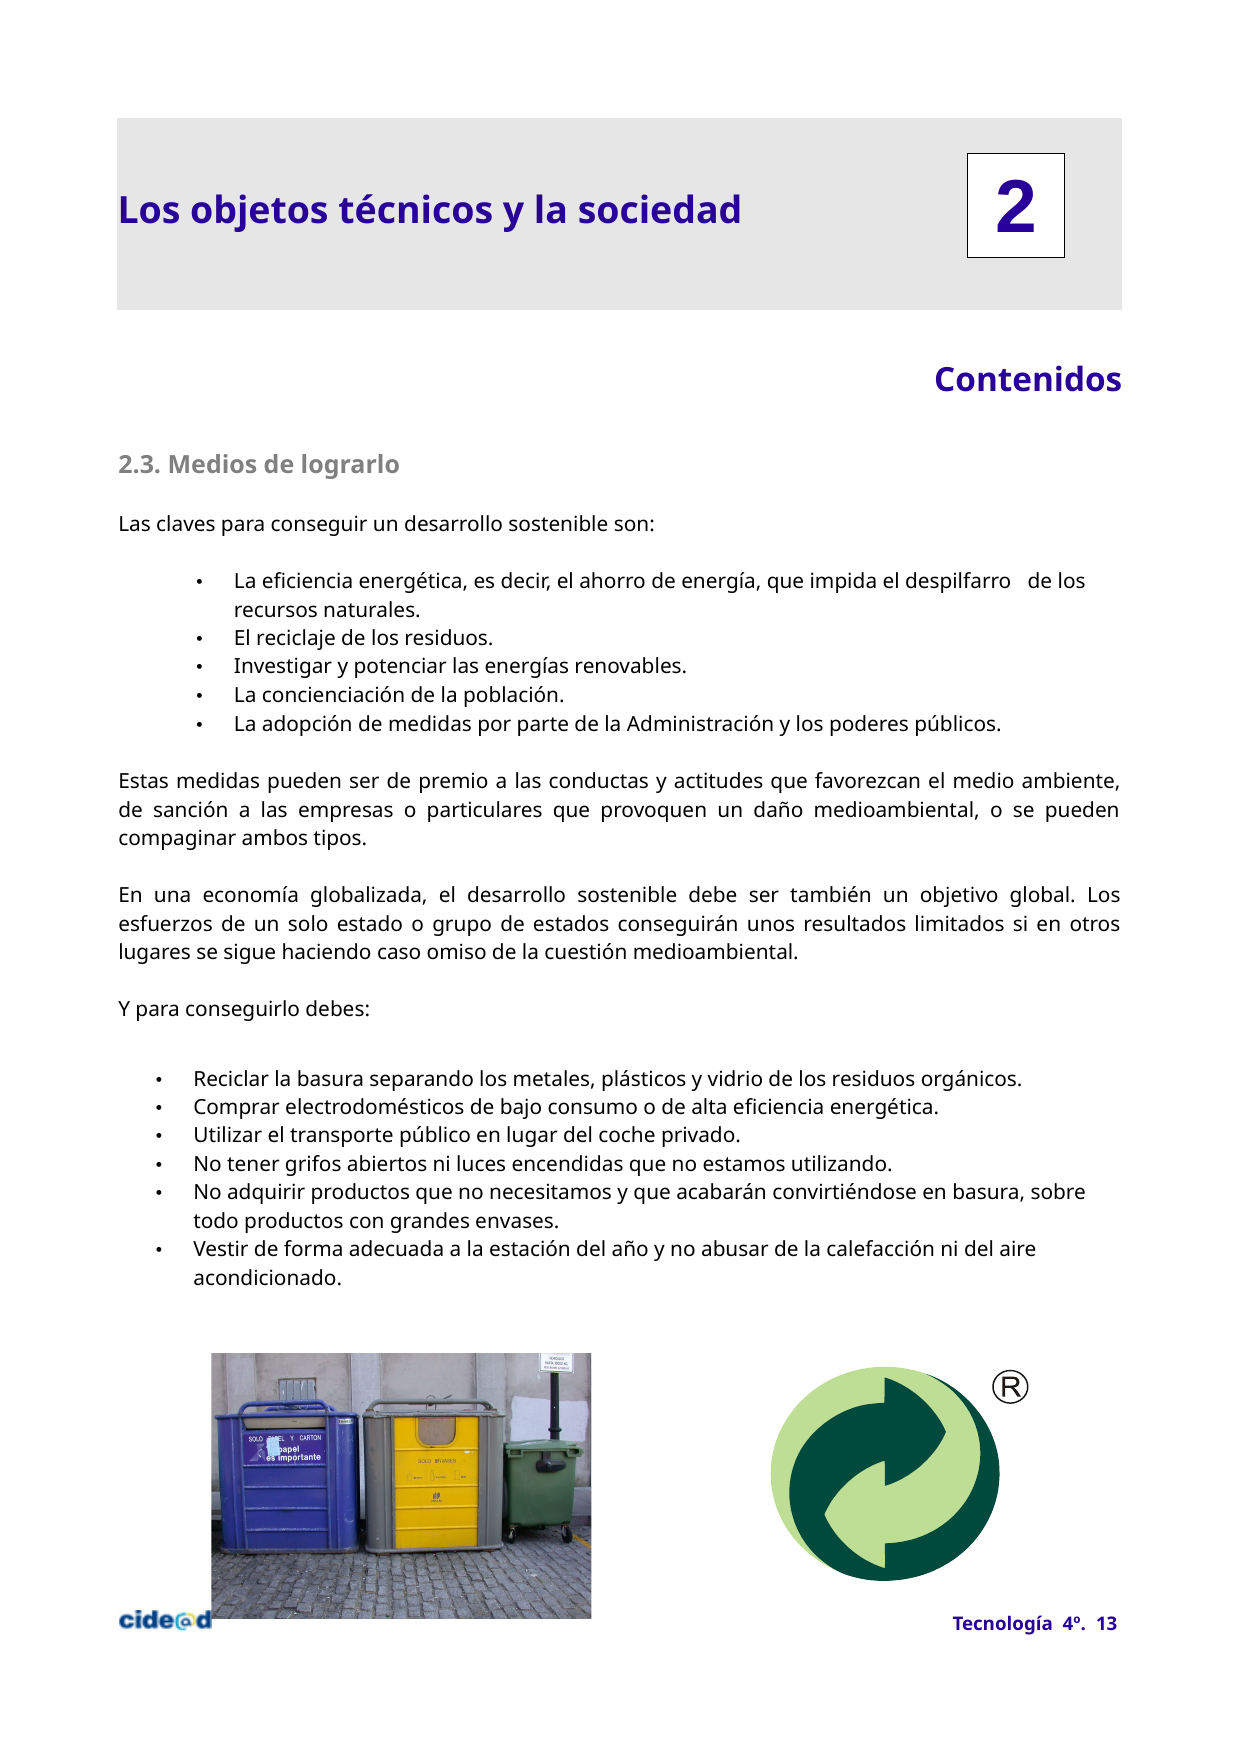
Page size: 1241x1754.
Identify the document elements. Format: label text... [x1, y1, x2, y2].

table_header Los objetos técnicos y la sociedad [117, 118, 1122, 310]
list La concienciación de la población. [196, 680, 1122, 708]
text Y para conseguirlo debes: [118, 994, 1122, 1023]
list Reciclar la basura separando los metales, plásticos y vidrio de los residuos orgánicos. [156, 1064, 1122, 1092]
list Vestir de forma adecuada a la estación del año y no abusar de la calefacción ni del aire acondicionado. [156, 1234, 1122, 1291]
list La adopción de medidas por parte de la Administración y los poderes públicos. [196, 708, 1122, 738]
list No tener grifos abiertos ni luces encendidas que no estamos utilizando. [156, 1149, 1122, 1177]
text Contenidos [118, 356, 1122, 401]
list Comprar electrodomésticos de bajo consumo o de alta eficiencia energética. [156, 1092, 1122, 1121]
list El reciclaje de los residuos. [196, 623, 1122, 652]
list 2.3. Medios de lograrlo [118, 447, 1122, 481]
picture [118, 1353, 592, 1632]
list No adquirir productos que no necesitamos y que acabarán convirtiéndose en basura, sobre todo productos con grandes envases. [156, 1177, 1122, 1234]
list Utilizar el transporte público en lugar del coche privado. [156, 1121, 1122, 1149]
list Investigar y potenciar las energías renovables. [196, 652, 1122, 680]
list La eficiencia energética, es decir, el ahorro de energía, que impida el despilfarro de los recursos naturales. [196, 566, 1122, 623]
text En una economía globalizada, el desarrollo sostenible debe ser también un objetivo global. Los esfuerzos de un solo estado o grupo de estados conseguirán unos resultados limitados si en otros lugares se sigue haciendo caso omiso de la cuestión medioambiental. [118, 880, 1122, 966]
text Estas medidas pueden ser de premio a las conductas y actitudes que favorezcan el medio ambiente, de sanción a las empresas o particulares que provoquen un daño medioambiental, o se pueden compaginar ambos tipos. [118, 766, 1122, 852]
text Las claves para conseguir un desarrollo sostenible son: [118, 509, 1122, 538]
